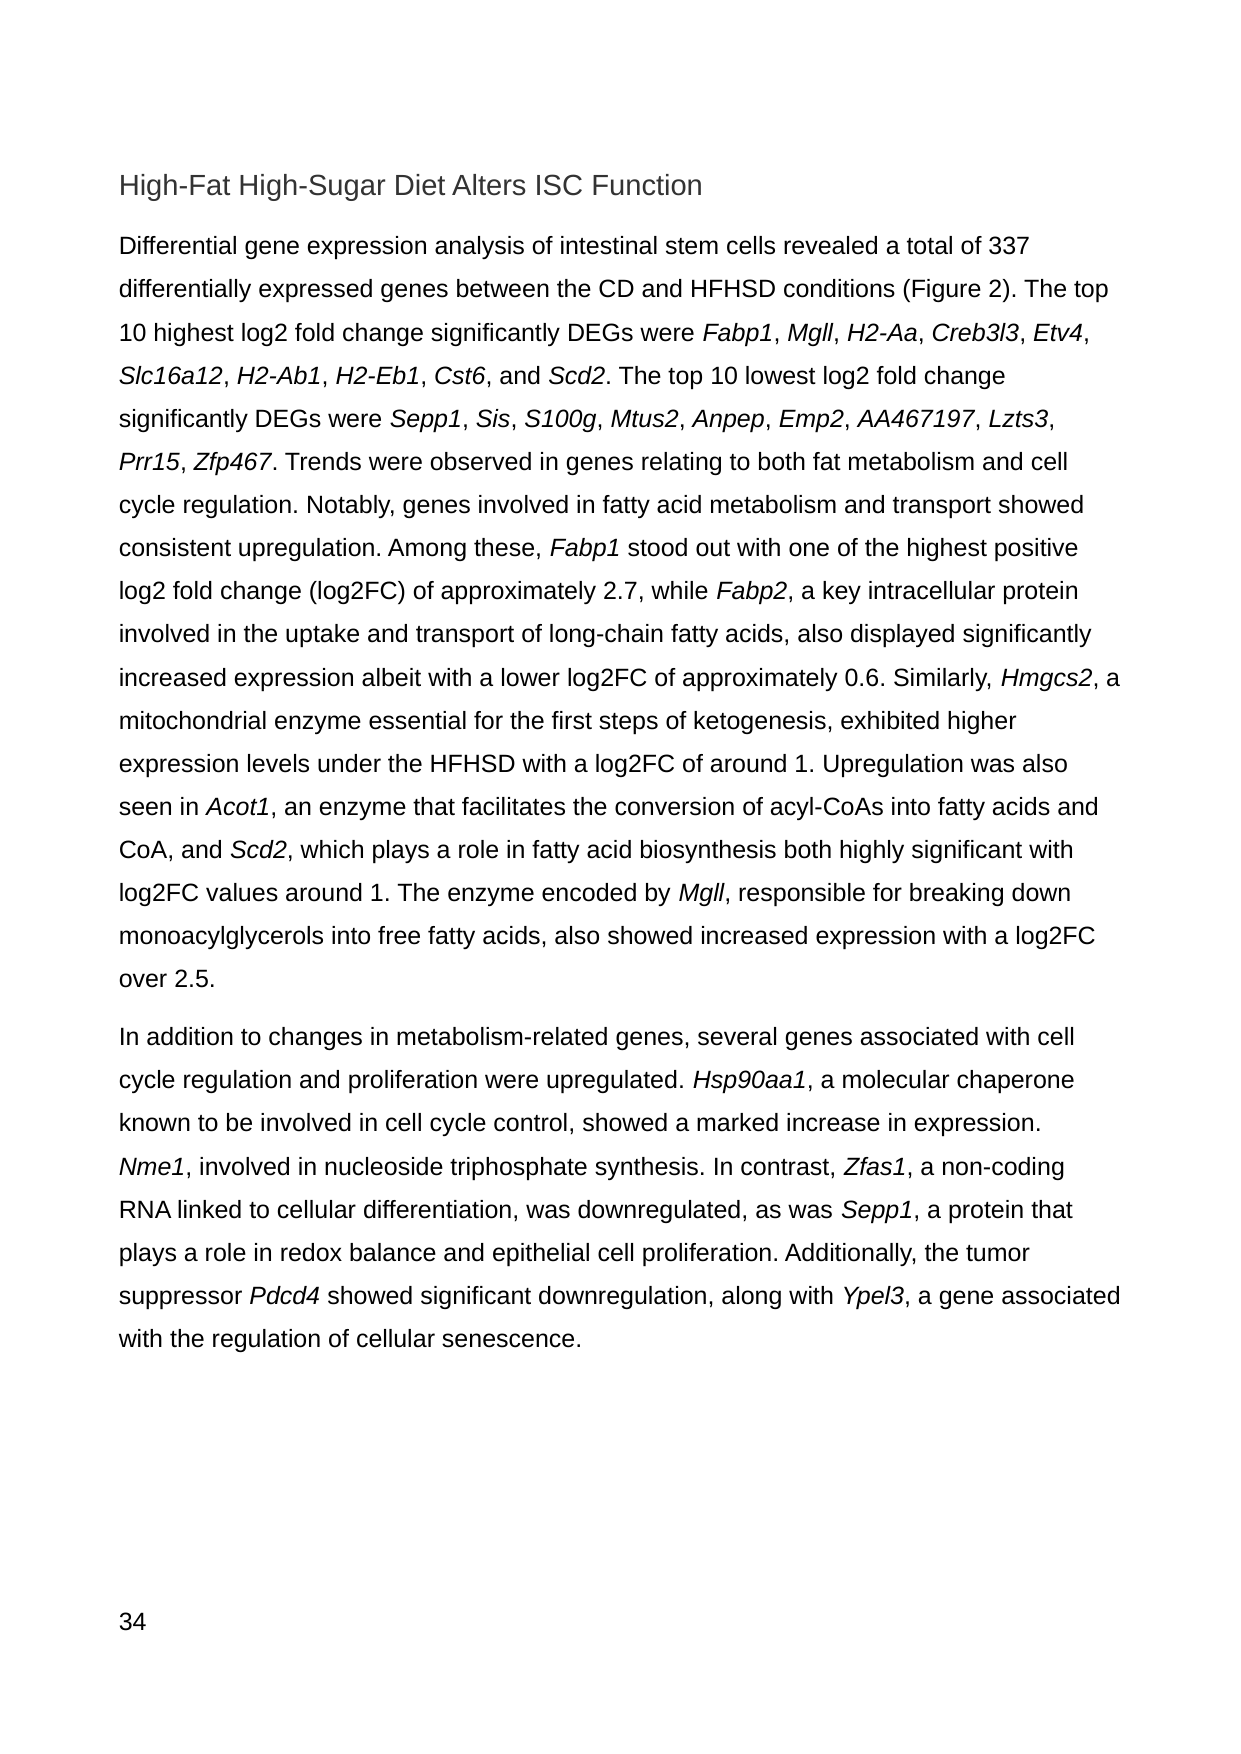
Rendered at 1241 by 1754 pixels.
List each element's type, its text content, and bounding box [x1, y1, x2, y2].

subtitle High-Fat High-Sugar Diet Alters ISC Function [118, 168, 1122, 202]
text Differential gene expression analysis of intestinal stem cells revealed a total of 337 differentially expressed genes between the CD and HFHSD conditions (Figure 2). The top 10 highest log2 fold change significantly DEGs were Fabp1, Mgll, H2-Aa, Creb3l3, Etv4, Slc16a12, H2-Ab1, H2-Eb1, Cst6, and Scd2. The top 10 lowest log2 fold change significantly DEGs were Sepp1, Sis, S100g, Mtus2, Anpep, Emp2, AA467197, Lzts3, Prr15, Zfp467. Trends were observed in genes relating to both fat metabolism and cell cycle regulation. Notably, genes involved in fatty acid metabolism and transport showed consistent upregulation. Among these, Fabp1 stood out with one of the highest positive log2 fold change (log2FC) of approximately 2.7, while Fabp2, a key intracellular protein involved in the uptake and transport of long-chain fatty acids, also displayed significantly increased expression albeit with a lower log2FC of approximately 0.6. Similarly, Hmgcs2, a mitochondrial enzyme essential for the first steps of ketogenesis, exhibited higher expression levels under the HFHSD with a log2FC of around 1. Upregulation was also seen in Acot1, an enzyme that facilitates the conversion of acyl-CoAs into fatty acids and CoA, and Scd2, which plays a role in fatty acid biosynthesis both highly significant with log2FC values around 1. The enzyme encoded by Mgll, responsible for breaking down monoacylglycerols into free fatty acids, also showed increased expression with a log2FC over 2.5. [118, 231, 1122, 993]
text In addition to changes in metabolism-related genes, several genes associated with cell cycle regulation and proliferation were upregulated. Hsp90aa1, a molecular chaperone known to be involved in cell cycle control, showed a marked increase in expression. Nme1, involved in nucleoside triphosphate synthesis. In contrast, Zfas1, a non-coding RNA linked to cellular differentiation, was downregulated, as was Sepp1, a protein that plays a role in redox balance and epithelial cell proliferation. Additionally, the tumor suppressor Pdcd4 showed significant downregulation, along with Ypel3, a gene associated with the regulation of cellular senescence. [118, 1022, 1122, 1353]
